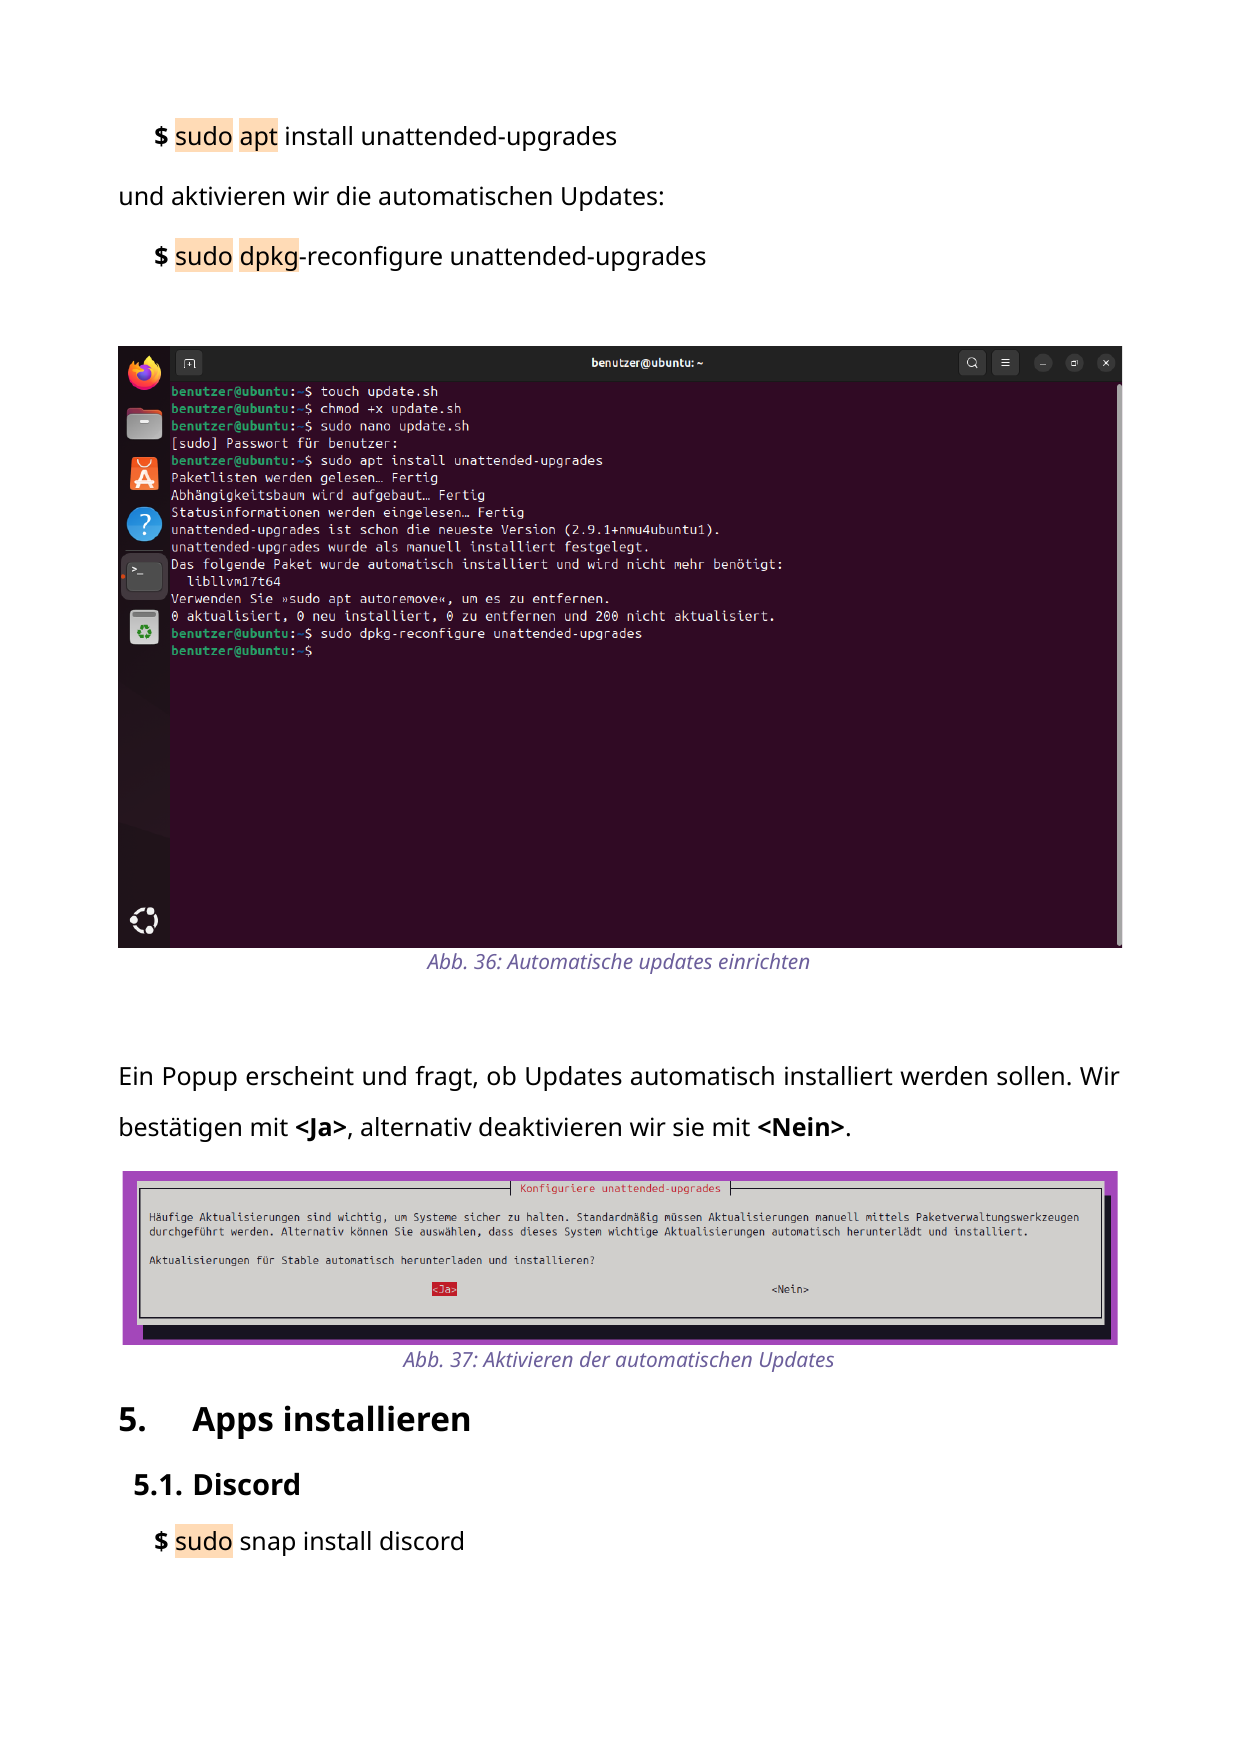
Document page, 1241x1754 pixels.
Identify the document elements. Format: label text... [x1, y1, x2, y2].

text Abb. 36: Automatische updates einrichten [118, 948, 1122, 976]
subtitle Apps installieren [118, 1161, 1122, 1442]
text $ sudo snap install discord [154, 1524, 1122, 1558]
picture [118, 346, 1123, 948]
text $ sudo apt install unattended-upgrades [154, 118, 1122, 152]
text Ein Popup erscheint und fragt, ob Updates automatisch installiert werden sollen. Wir bestätigen mit <Ja>, alternativ deaktivieren wir sie mit <Nein>. [118, 1059, 1122, 1144]
picture [122, 1171, 1118, 1345]
subtitle Discord [118, 1464, 1122, 1504]
text und aktivieren wir die automatischen Updates: [118, 178, 1122, 212]
text Abb. 37: Aktivieren der automatischen Updates [123, 1345, 1118, 1373]
text $ sudo dpkg-reconfigure unattended-upgrades [154, 238, 1122, 272]
